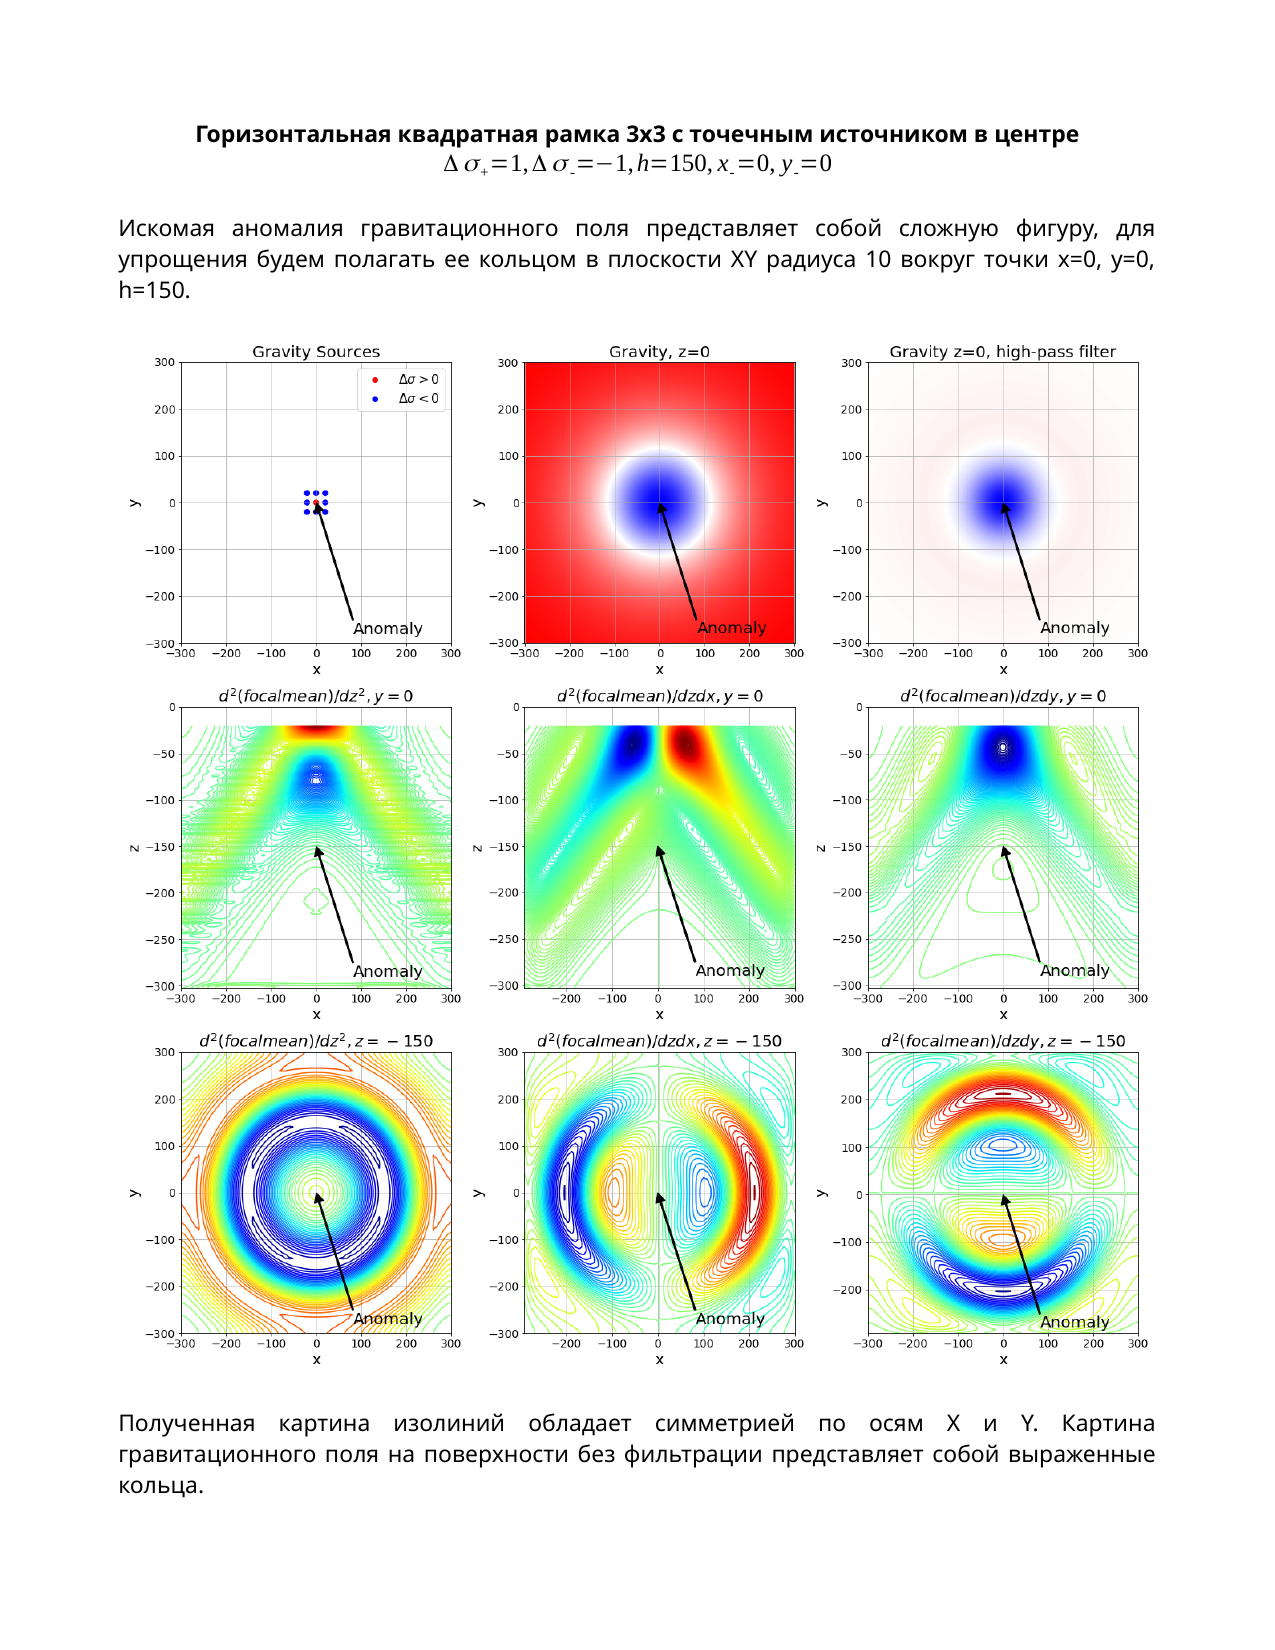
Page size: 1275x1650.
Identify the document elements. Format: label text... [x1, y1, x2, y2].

text Горизонтальная квадратная рамка 3x3 с точечным источником в центре [118, 118, 1157, 181]
text Искомая аномалия гравитационного поля представляет собой сложную фигуру, для упрощения будем полагать ее кольцом в плоскости XY радиуса 10 вокруг точки x=0, y=0, h=150. [118, 212, 1157, 306]
text Полученная картина изолиний обладает симметрией по осям X и Y. Картина гравитационного поля на поверхности без фильтрации представляет собой выраженные кольца. [118, 1407, 1157, 1501]
picture [118, 337, 1157, 1376]
